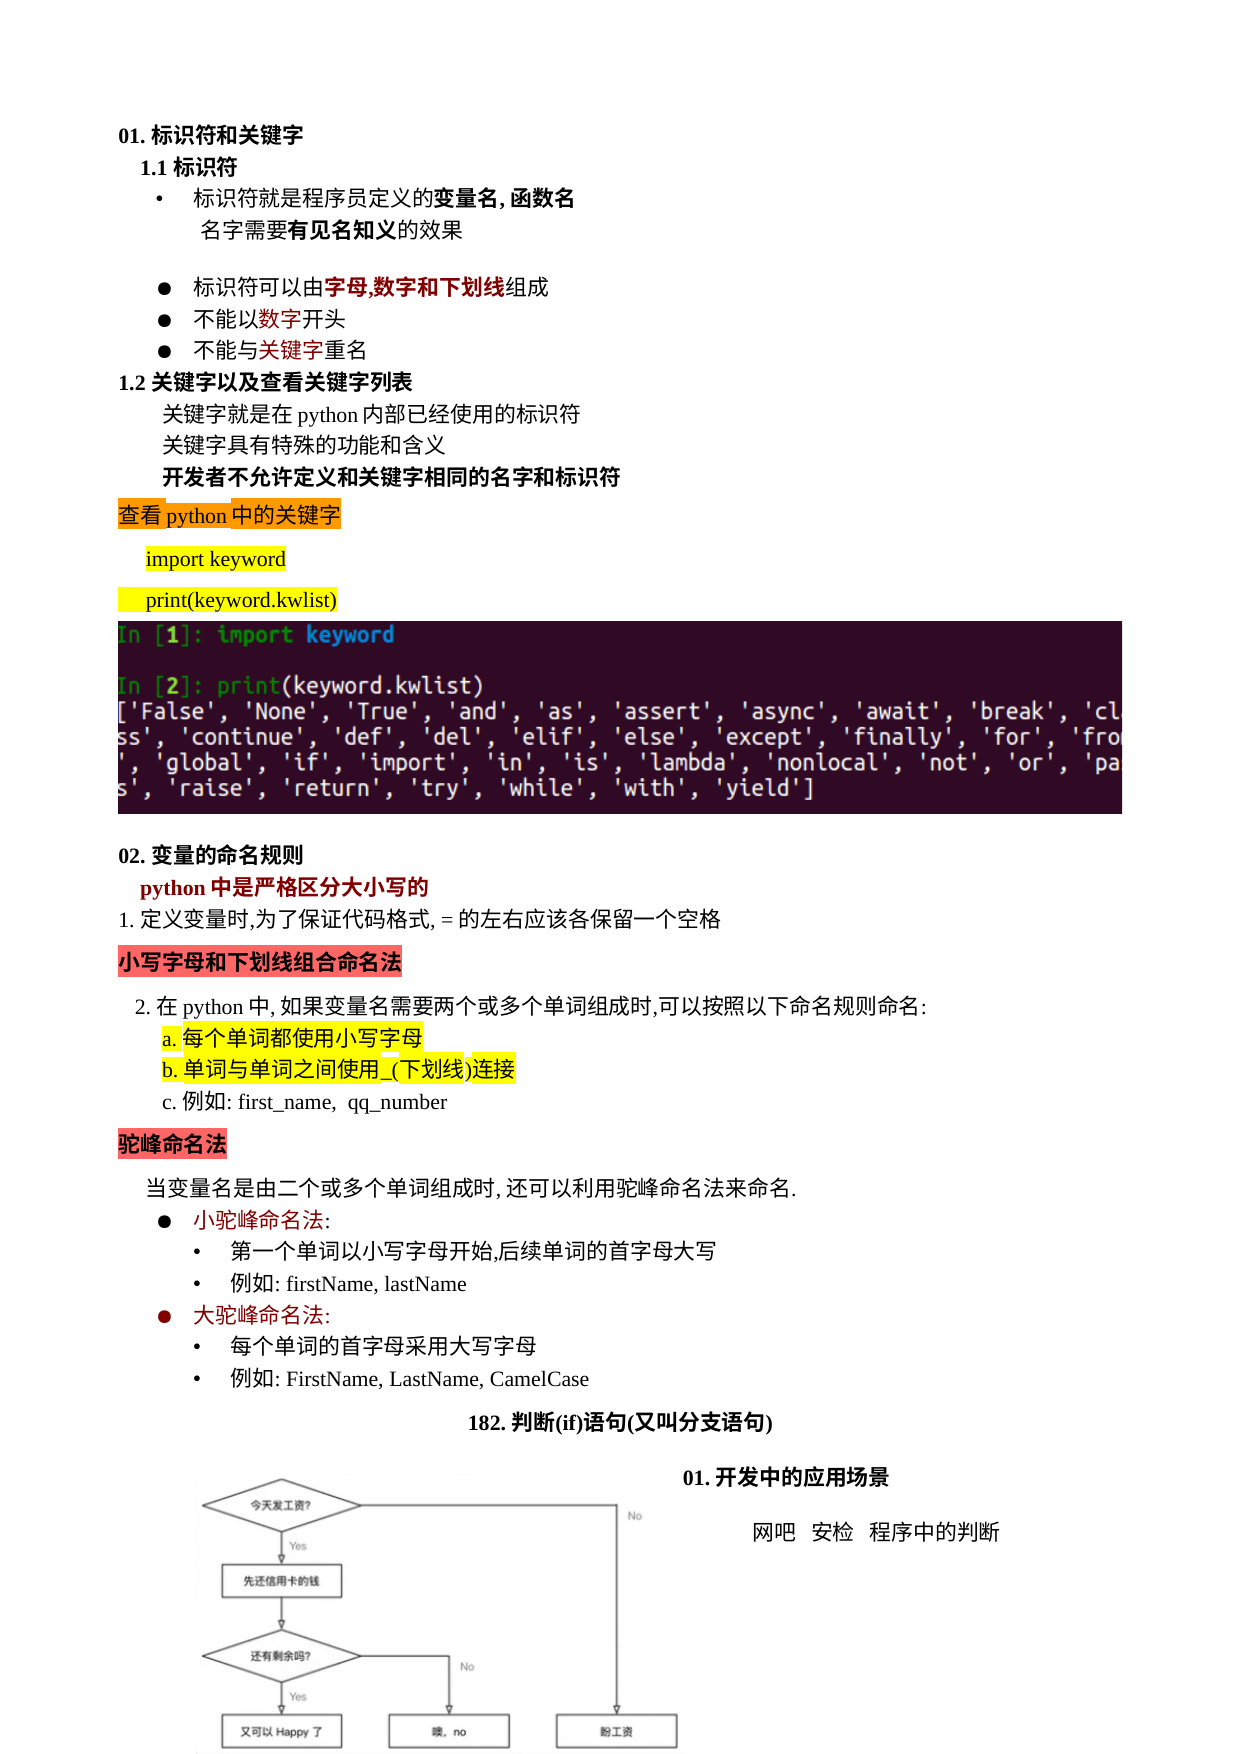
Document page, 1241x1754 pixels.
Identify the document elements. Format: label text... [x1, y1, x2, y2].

list 每个单词的首字母采用大写字母 [193, 1329, 1122, 1361]
list 大驼峰命名法: [156, 1298, 1122, 1329]
list 第一个单词以小写字母开始,后续单词的首字母大写 [193, 1234, 1122, 1266]
text 02. 变量的命名规则 [118, 838, 1122, 870]
list 小驼峰命名法: [156, 1203, 1122, 1234]
text a. 每个单词都使用小写字母 [118, 1021, 1122, 1052]
text 小写字母和下划线组合命名法 [118, 945, 1122, 977]
text 驼峰命名法 [118, 1127, 1122, 1159]
text 1. 定义变量时,为了保证代码格式, = 的左右应该各保留一个空格 [118, 902, 1122, 933]
list 不能与关键字重名 [156, 333, 1122, 365]
text 01. 开发中的应用场景 [118, 1460, 1122, 1492]
text 1.1 标识符 [118, 150, 1122, 181]
text 关键字就是在python内部已经使用的标识符 [118, 397, 1122, 428]
text c. 例如: first_name, qq_number [118, 1084, 1122, 1116]
list 标识符就是程序员定义的变量名, 函数名 [156, 181, 1122, 213]
text print(keyword.kwlist) [118, 587, 1122, 612]
list 例如: firstName, lastName [193, 1266, 1122, 1298]
list 不能以数字开头 [156, 302, 1122, 333]
text 关键字具有特殊的功能和含义 [118, 428, 1122, 460]
text [118, 1515, 196, 1547]
text 开发者不允许定义和关键字相同的名字和标识符 [118, 460, 1122, 492]
text python中是严格区分大小写的 [118, 870, 1122, 902]
text 2. 在python中, 如果变量名需要两个或多个单词组成时,可以按照以下命名规则命名: [118, 989, 1122, 1021]
text 查看python中的关键字 [118, 498, 1122, 529]
text 名字需要有见名知义的效果 [118, 213, 1122, 245]
text import keyword [118, 546, 1122, 571]
text 网吧 安检 程序中的判断 [683, 1515, 1122, 1547]
picture [118, 621, 1123, 814]
text 1.2 关键字以及查看关键字列表 [118, 365, 1122, 397]
text 182. 判断(if)语句(又叫分支语句) [118, 1404, 1122, 1436]
text b. 单词与单词之间使用_(下划线)连接 [118, 1052, 1122, 1084]
text 当变量名是由二个或多个单词组成时, 还可以利用驼峰命名法来命名. [118, 1171, 1122, 1203]
list 例如: FirstName, LastName, CamelCase [193, 1361, 1122, 1393]
picture [196, 1474, 683, 1754]
text 01. 标识符和关键字 [118, 118, 1122, 150]
list 标识符可以由字母,数字和下划线组成 [156, 270, 1122, 302]
